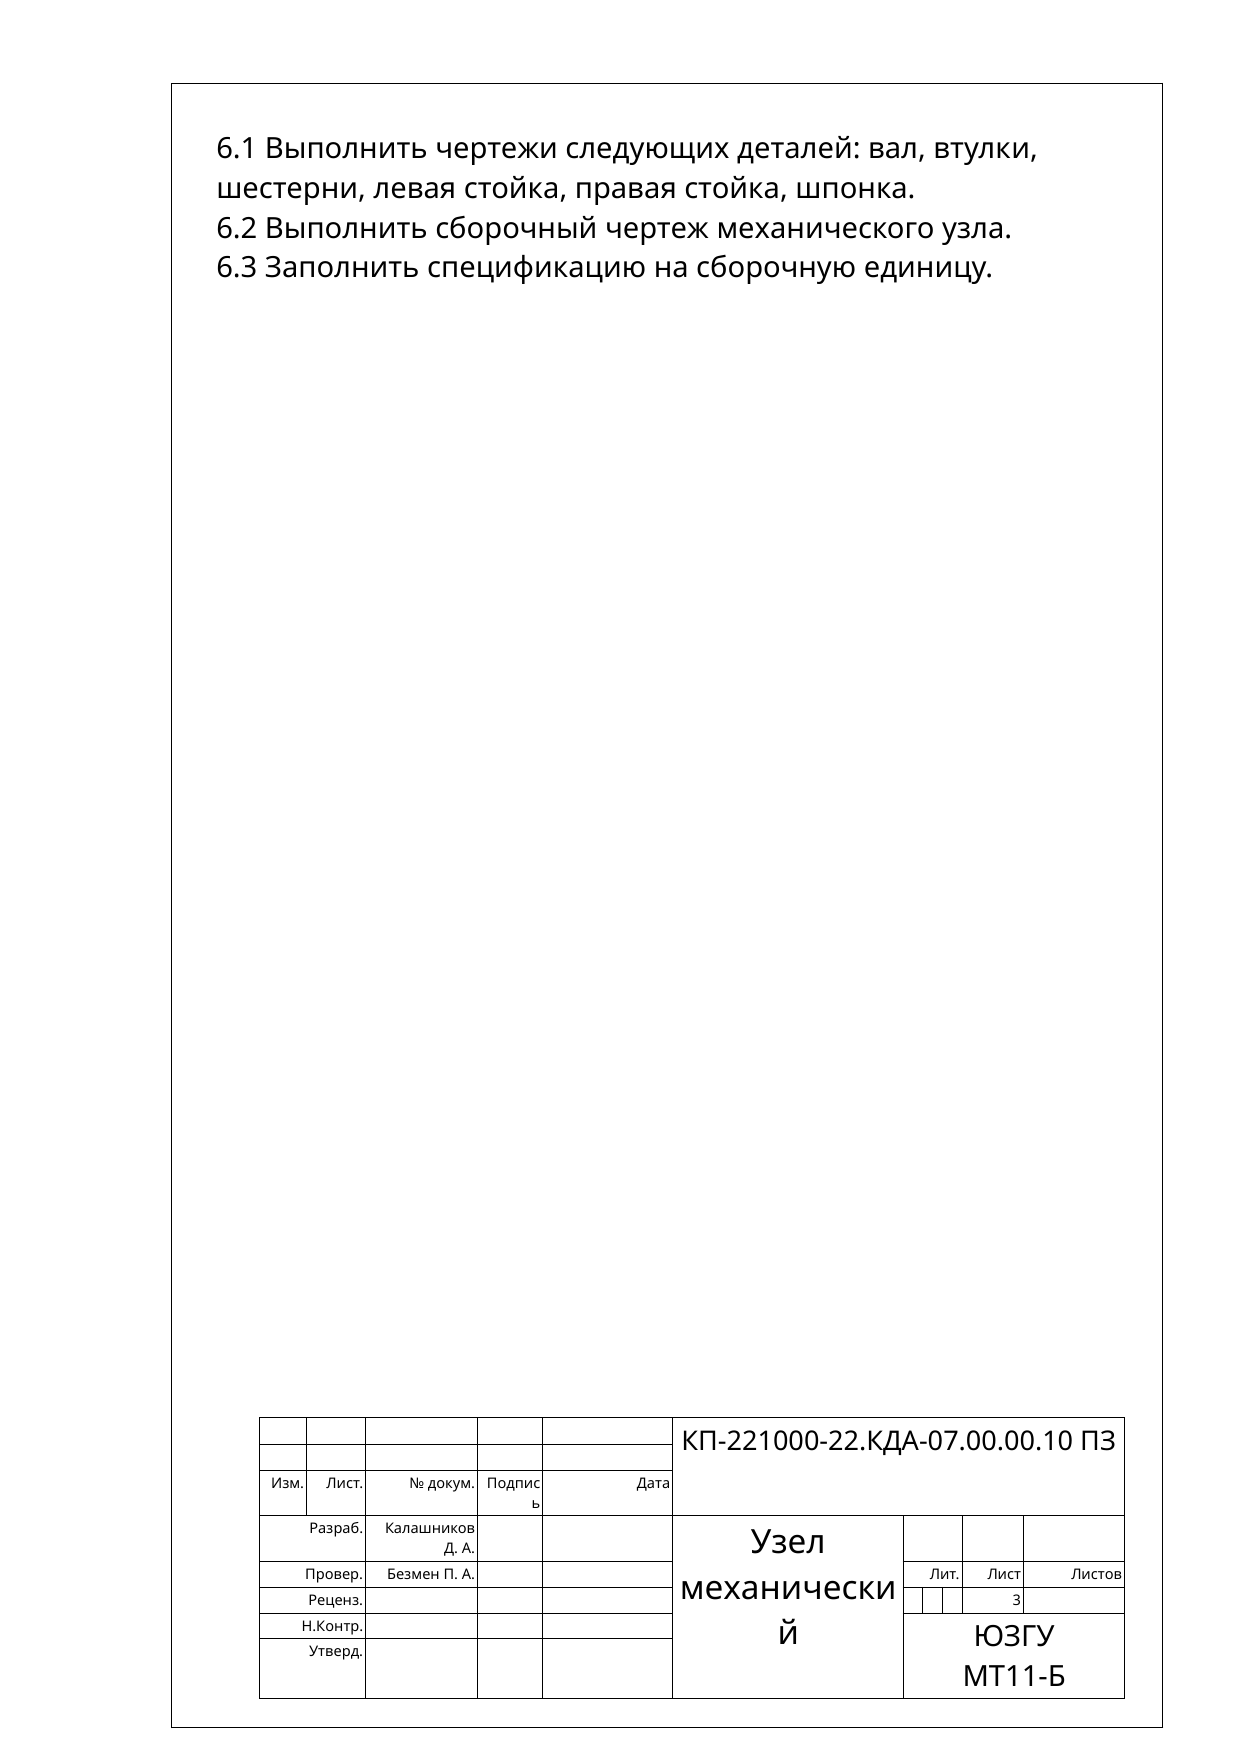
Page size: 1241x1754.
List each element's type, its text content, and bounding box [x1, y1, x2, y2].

text 6.3 Заполнить спецификацию на сборочную единицу. [216, 247, 1123, 286]
text 6.1 Выполнить чертежи следующих деталей: вал, втулки, шестерни, левая стойка, правая стойка, шпонка. [216, 127, 1123, 207]
text 6.2 Выполнить сборочный чертеж механического узла. [216, 207, 1123, 247]
